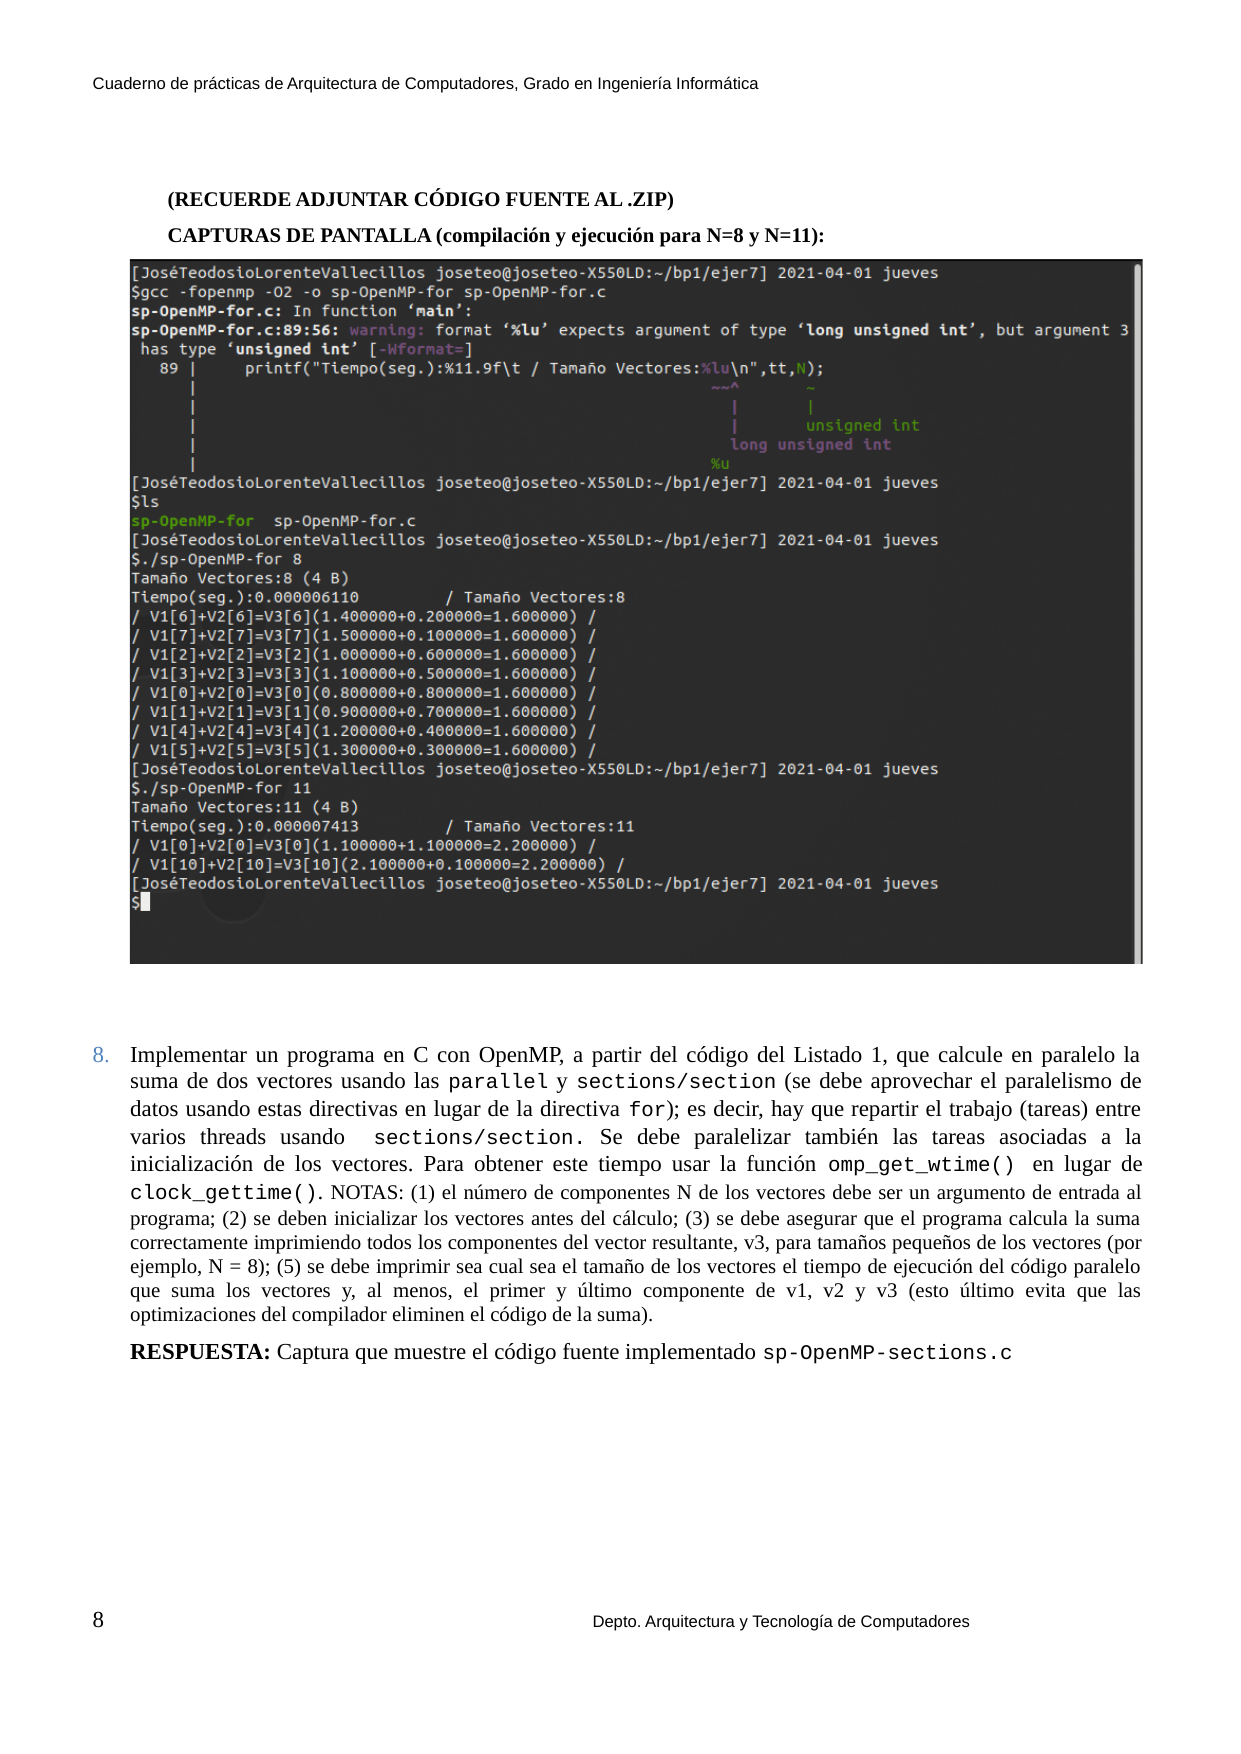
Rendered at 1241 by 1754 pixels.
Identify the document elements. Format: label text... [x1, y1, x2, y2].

text CAPTURAS DE PANTALLA (compilación y ejecución para N=8 y N=11): [167, 223, 1143, 247]
picture [129, 259, 1143, 964]
list Implementar un programa en C con OpenMP, a partir del código del Listado 1, que calcule en paralelo la suma de dos vectores usando las parallel y sections/section (se debe aprovechar el paralelismo de datos usando estas directivas en lugar de la directiva for); es decir, hay que repartir el trabajo (tareas) entre varios threads usando sections/section. Se debe paralelizar también las tareas asociadas a la inicialización de los vectores. Para obtener este tiempo usar la función omp_get_wtime() en lugar de clock_gettime(). NOTAS: (1) el número de componentes N de los vectores debe ser un argumento de entrada al programa; (2) se deben inicializar los vectores antes del cálculo; (3) se debe asegurar que el programa calcula la suma correctamente imprimiendo todos los componentes del vector resultante, v3, para tamaños pequeños de los vectores (por ejemplo, N = 8); (5) se debe imprimir sea cual sea el tamaño de los vectores el tiempo de ejecución del código paralelo que suma los vectores y, al menos, el primer y último componente de v1, v2 y v3 (esto último evita que las optimizaciones del compilador eliminen el código de la suma). [92, 1041, 1143, 1326]
text RESPUESTA: Captura que muestre el código fuente implementado sp-OpenMP-sections.c [130, 1338, 1143, 1366]
text (RECUERDE ADJUNTAR CÓDIGO FUENTE AL .ZIP) [167, 187, 1143, 211]
